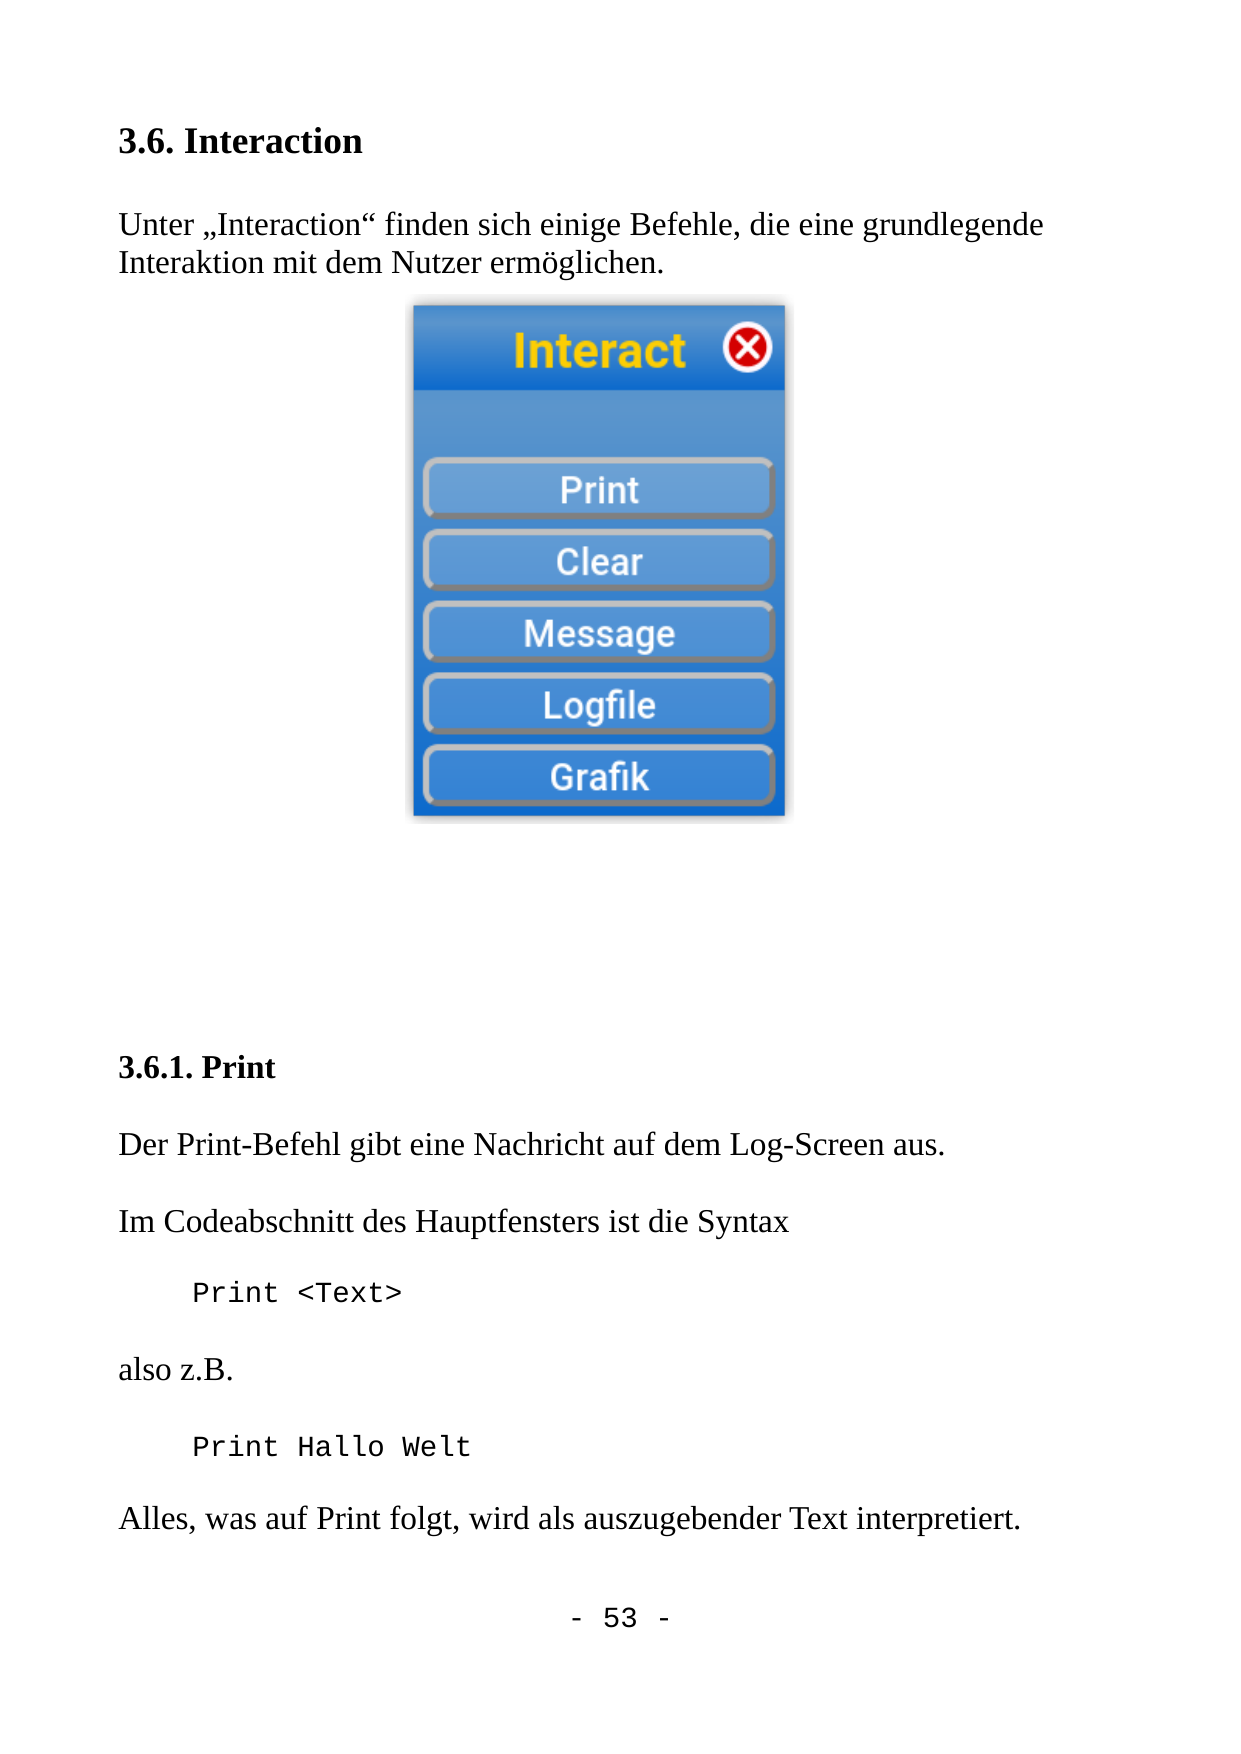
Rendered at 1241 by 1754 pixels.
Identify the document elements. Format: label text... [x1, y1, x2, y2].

text also z.B. [118, 1349, 1122, 1387]
picture [405, 294, 795, 824]
text 3.6.1. Print [118, 1048, 1122, 1086]
text Der Print-Befehl gibt eine Nachricht auf dem Log-Screen aus. [118, 1124, 1122, 1163]
text Print Hallo Welt [118, 1426, 1122, 1466]
text 3.6. Interaction [118, 118, 1122, 161]
text Im Codeabschnitt des Hauptfensters ist die Syntax [118, 1201, 1122, 1239]
text Alles, was auf Print folgt, wird als auszugebender Text interpretiert. [118, 1499, 1122, 1537]
text Unter „Interaction“ finden sich einige Befehle, die eine grundlegende Interaktion mit dem Nutzer ermöglichen. [118, 204, 1122, 281]
text Print <Text> [118, 1278, 1122, 1311]
